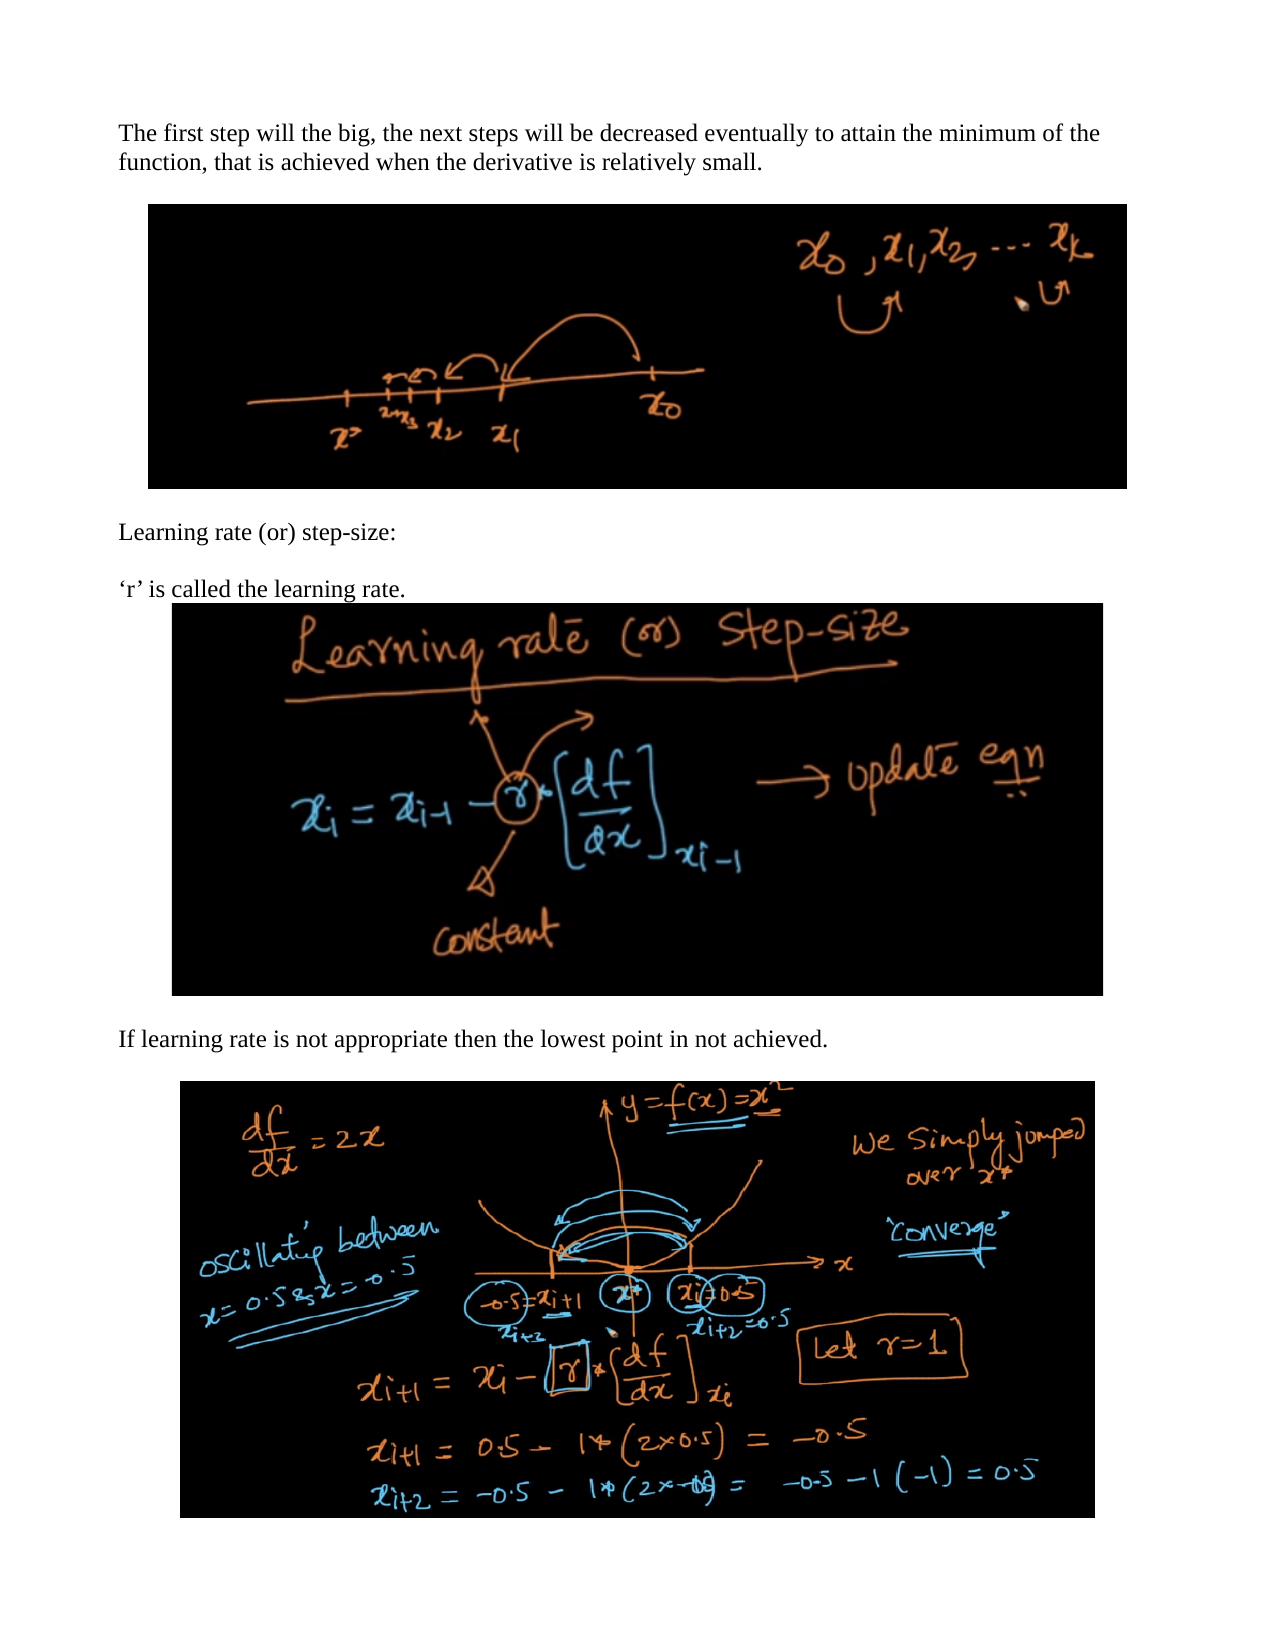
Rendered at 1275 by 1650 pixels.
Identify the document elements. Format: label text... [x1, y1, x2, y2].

picture [180, 1081, 1095, 1518]
text The first step will the big, the next steps will be decreased eventually to attain the minimum of the function, that is achieved when the derivative is relatively small. [118, 118, 1157, 176]
text ‘r’ is called the learning rate. [118, 574, 1157, 603]
text If learning rate is not appropriate then the lowest point in not achieved. [118, 1024, 1157, 1053]
picture [148, 204, 1127, 489]
picture [171, 603, 1104, 996]
text Learning rate (or) step-size: [118, 517, 1157, 546]
